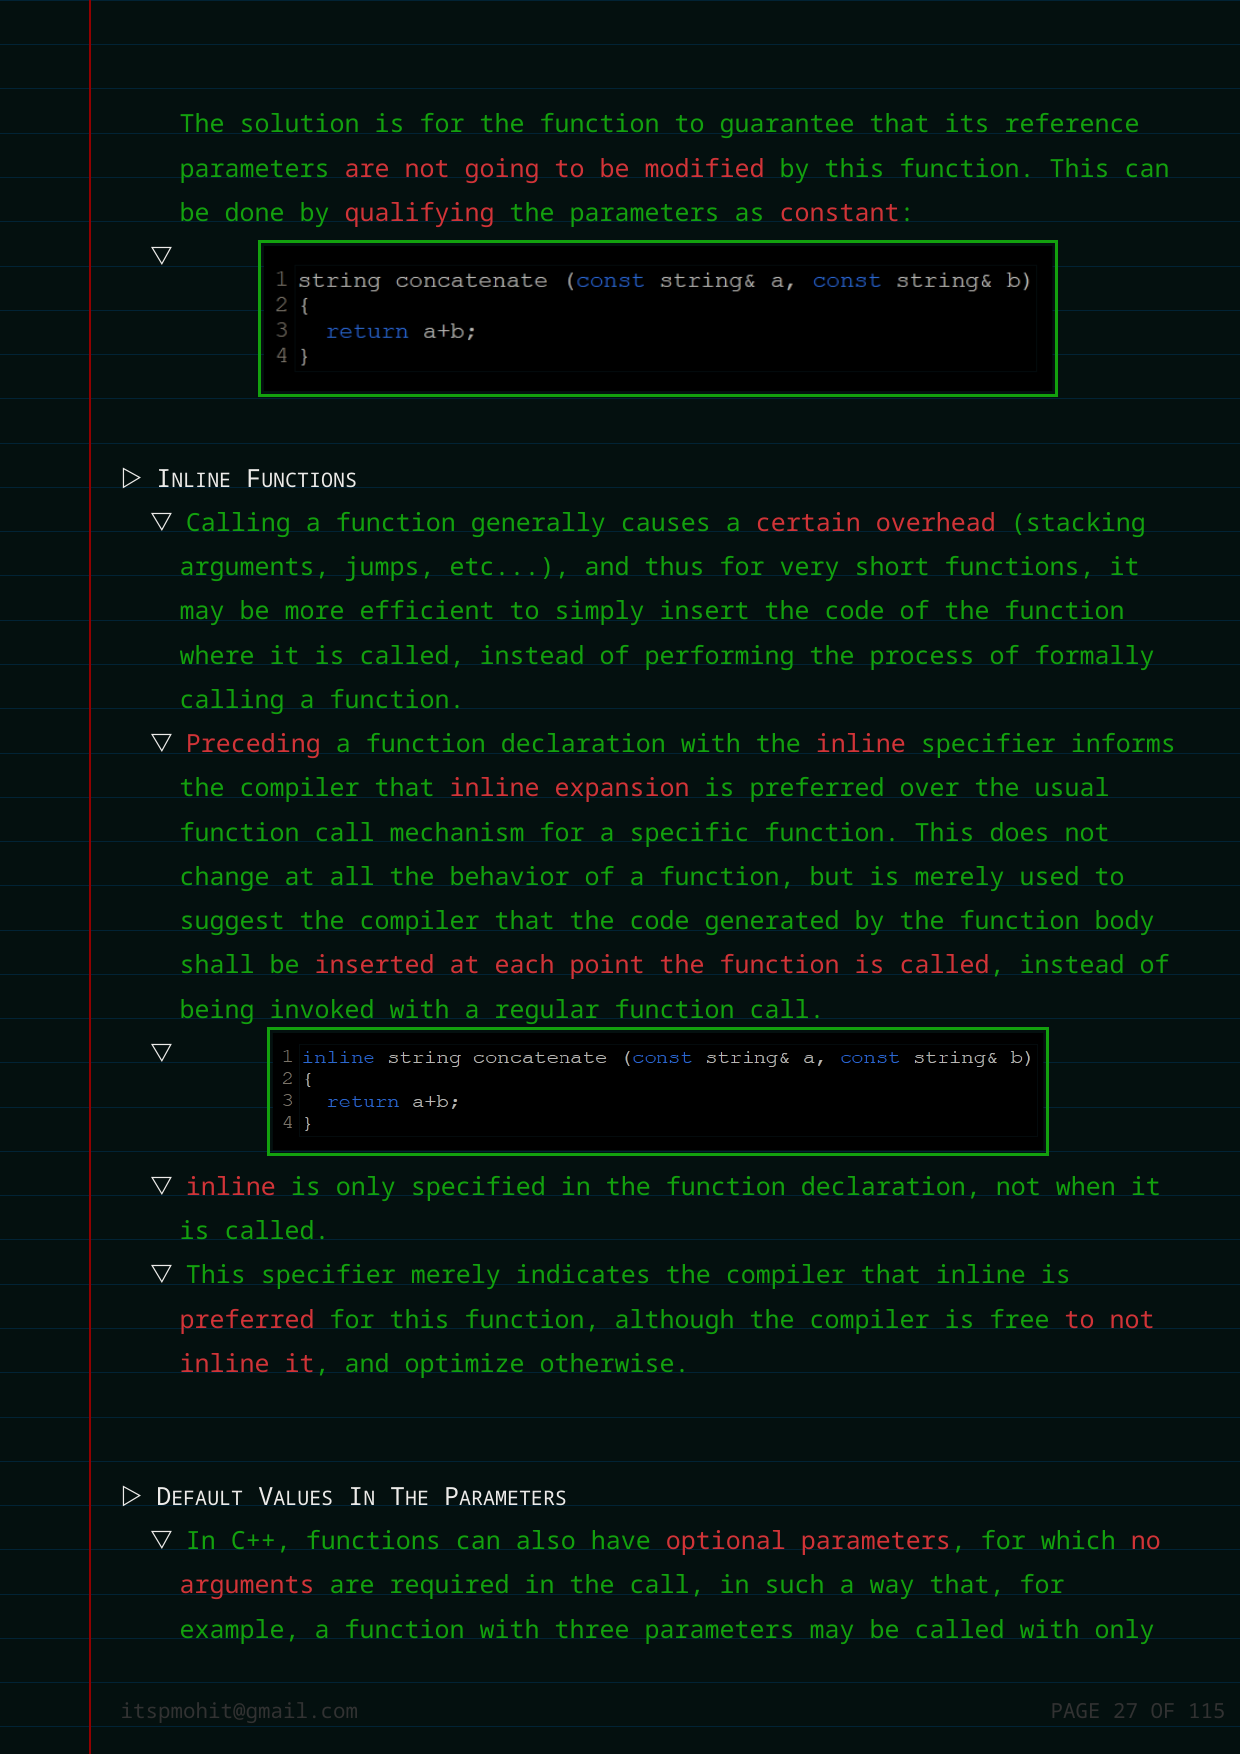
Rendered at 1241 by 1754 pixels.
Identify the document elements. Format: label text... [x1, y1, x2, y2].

subtitle Inline Functions [120, 452, 1196, 496]
list Calling a function generally causes a certain overhead (stacking arguments, jumps, etc...), and thus for very short functions, it may be more efficient to simply insert the code of the function where it is called, instead of performing the process of formally calling a function. [150, 496, 1196, 717]
subtitle Default Values In The Parameters [120, 1470, 1196, 1514]
list In C++, functions can also have optional parameters, for which no arguments are required in the call, in such a way that, for example, a function with three parameters may be called with only [150, 1514, 1196, 1647]
list The solution is for the function to guarantee that its reference parameters are not going to be modified by this function. This can be done by qualifying the parameters as constant: [150, 97, 1196, 230]
list Preceding a function declaration with the inline specifier informs the compiler that inline expansion is preferred over the usual function call mechanism for a specific function. This does not change at all the behavior of a function, but is merely used to suggest the compiler that the code generated by the function body shall be inserted at each point the function is called, instead of being invoked with a regular function call. [150, 717, 1196, 1027]
picture [263, 246, 1053, 391]
list inline is only specified in the function declaration, not when it is called. [150, 1160, 1196, 1248]
picture [272, 1033, 1044, 1150]
list This specifier merely indicates the compiler that inline is preferred for this function, although the compiler is free to not inline it, and optimize otherwise. [150, 1248, 1196, 1470]
